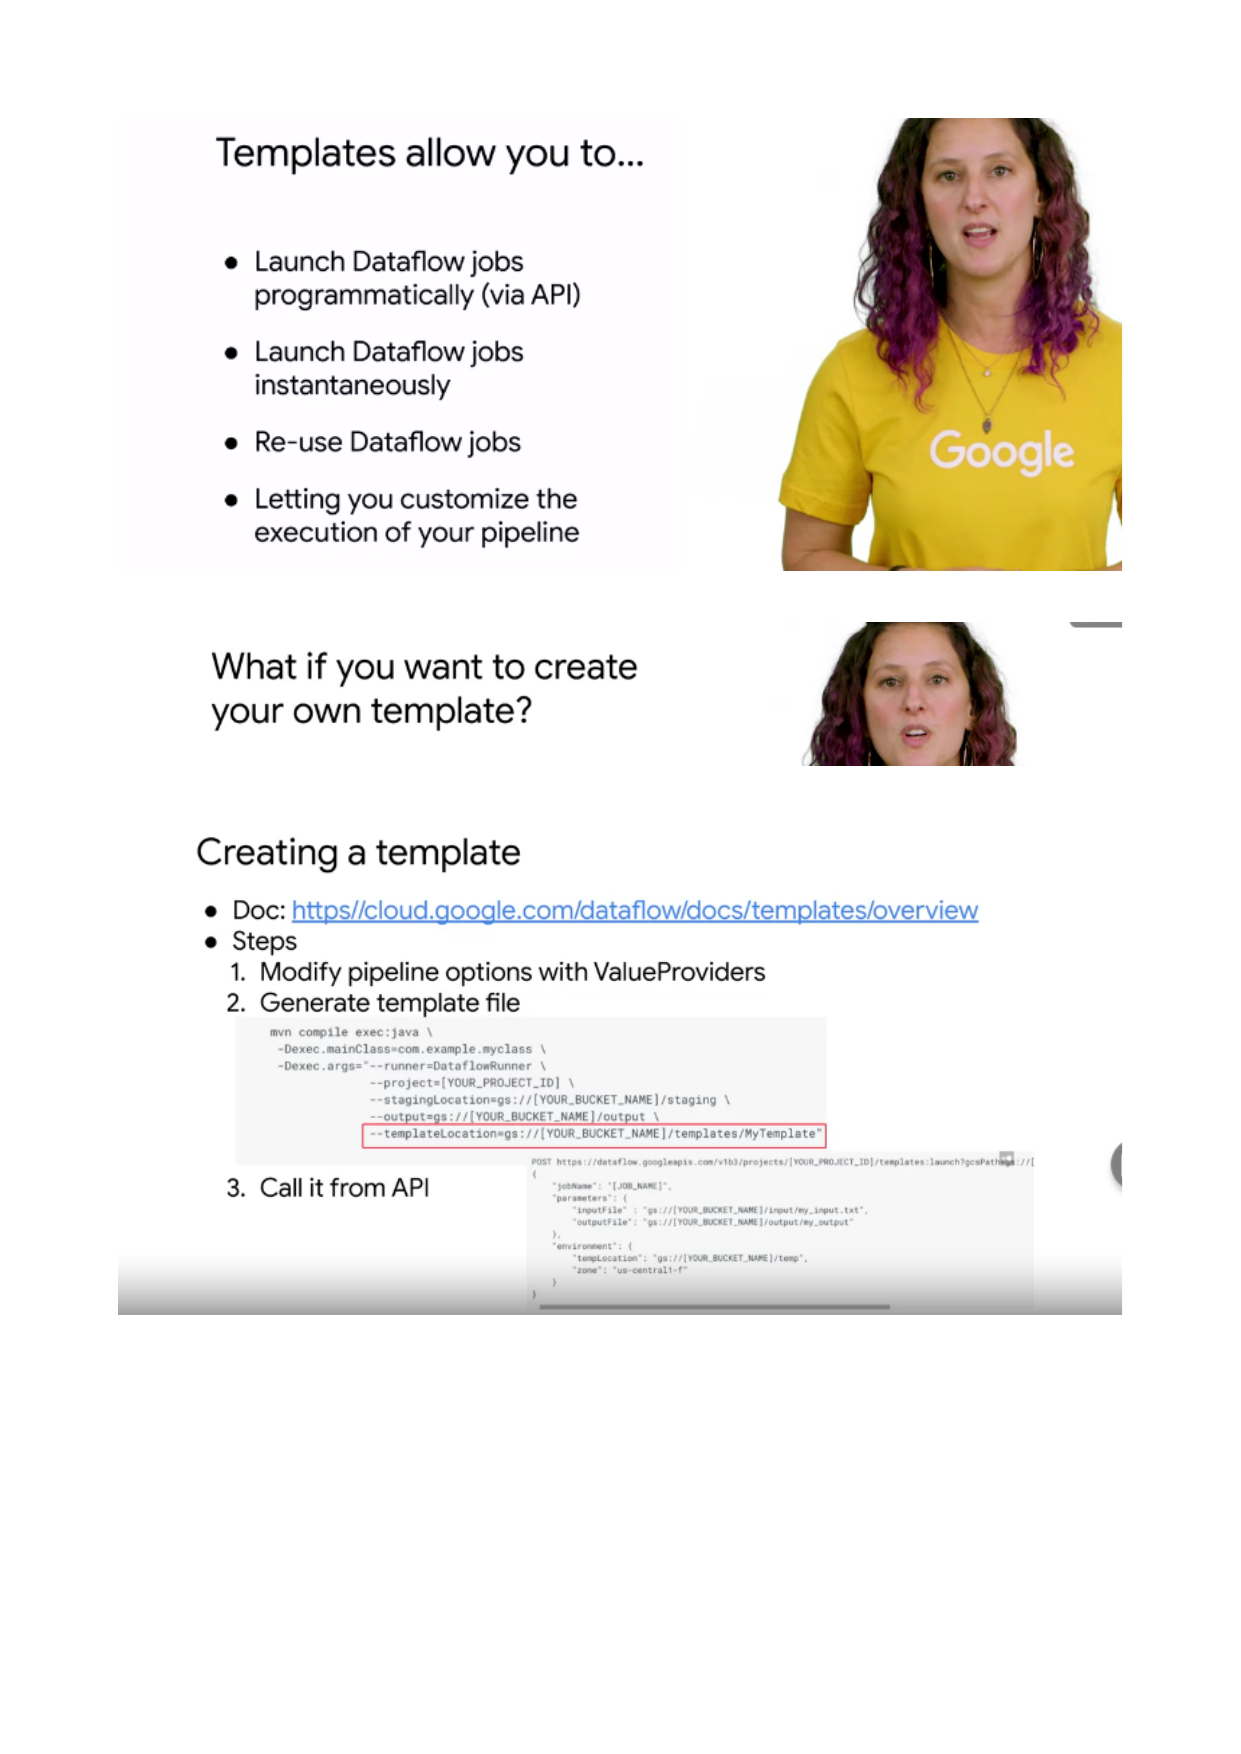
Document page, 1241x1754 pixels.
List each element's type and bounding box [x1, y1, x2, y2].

picture [118, 622, 1123, 766]
picture [118, 817, 1123, 1315]
picture [118, 118, 1123, 571]
